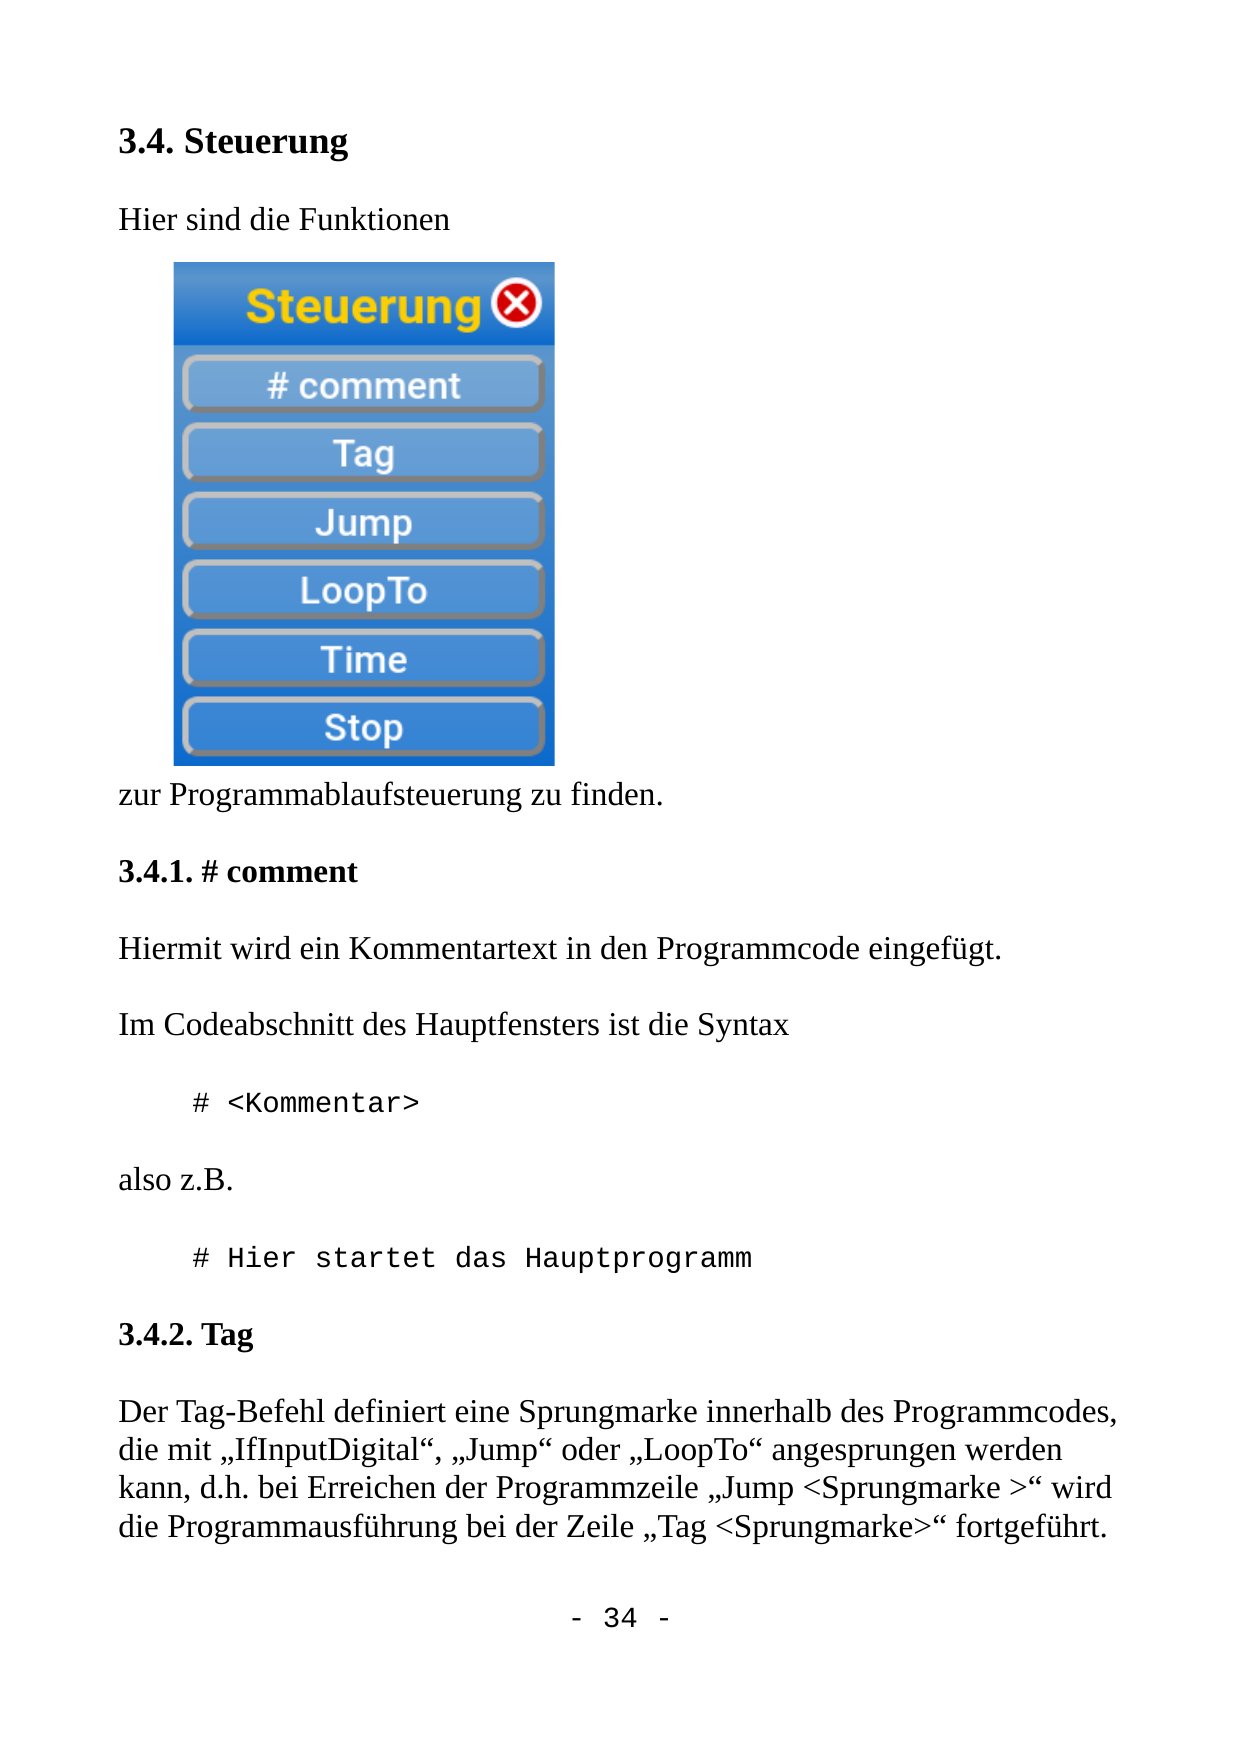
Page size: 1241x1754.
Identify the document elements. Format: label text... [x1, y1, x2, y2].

text zur Programmablaufsteuerung zu finden. [118, 774, 1122, 813]
text Hier sind die Funktionen [118, 199, 1122, 238]
text 3.4.1. # comment [118, 851, 1122, 889]
text # Hier startet das Hauptprogramm [118, 1236, 1122, 1276]
text Der Tag-Befehl definiert eine Sprungmarke innerhalb des Programmcodes, die mit „IfInputDigital“, „Jump“ oder „LoopTo“ angesprungen werden kann, d.h. bei Erreichen der Programmzeile „Jump <Sprungmarke >“ wird die Programmausführung bei der Zeile „Tag <Sprungmarke>“ fortgeführt. [118, 1391, 1122, 1544]
text 3.4. Steuerung [118, 118, 1122, 161]
picture [173, 262, 555, 766]
text Im Codeabschnitt des Hauptfensters ist die Syntax [118, 1004, 1122, 1043]
text 3.4.2. Tag [118, 1314, 1122, 1353]
text also z.B. [118, 1159, 1122, 1198]
text # <Kommentar> [118, 1081, 1122, 1121]
text Hiermit wird ein Kommentartext in den Programmcode eingefügt. [118, 928, 1122, 966]
